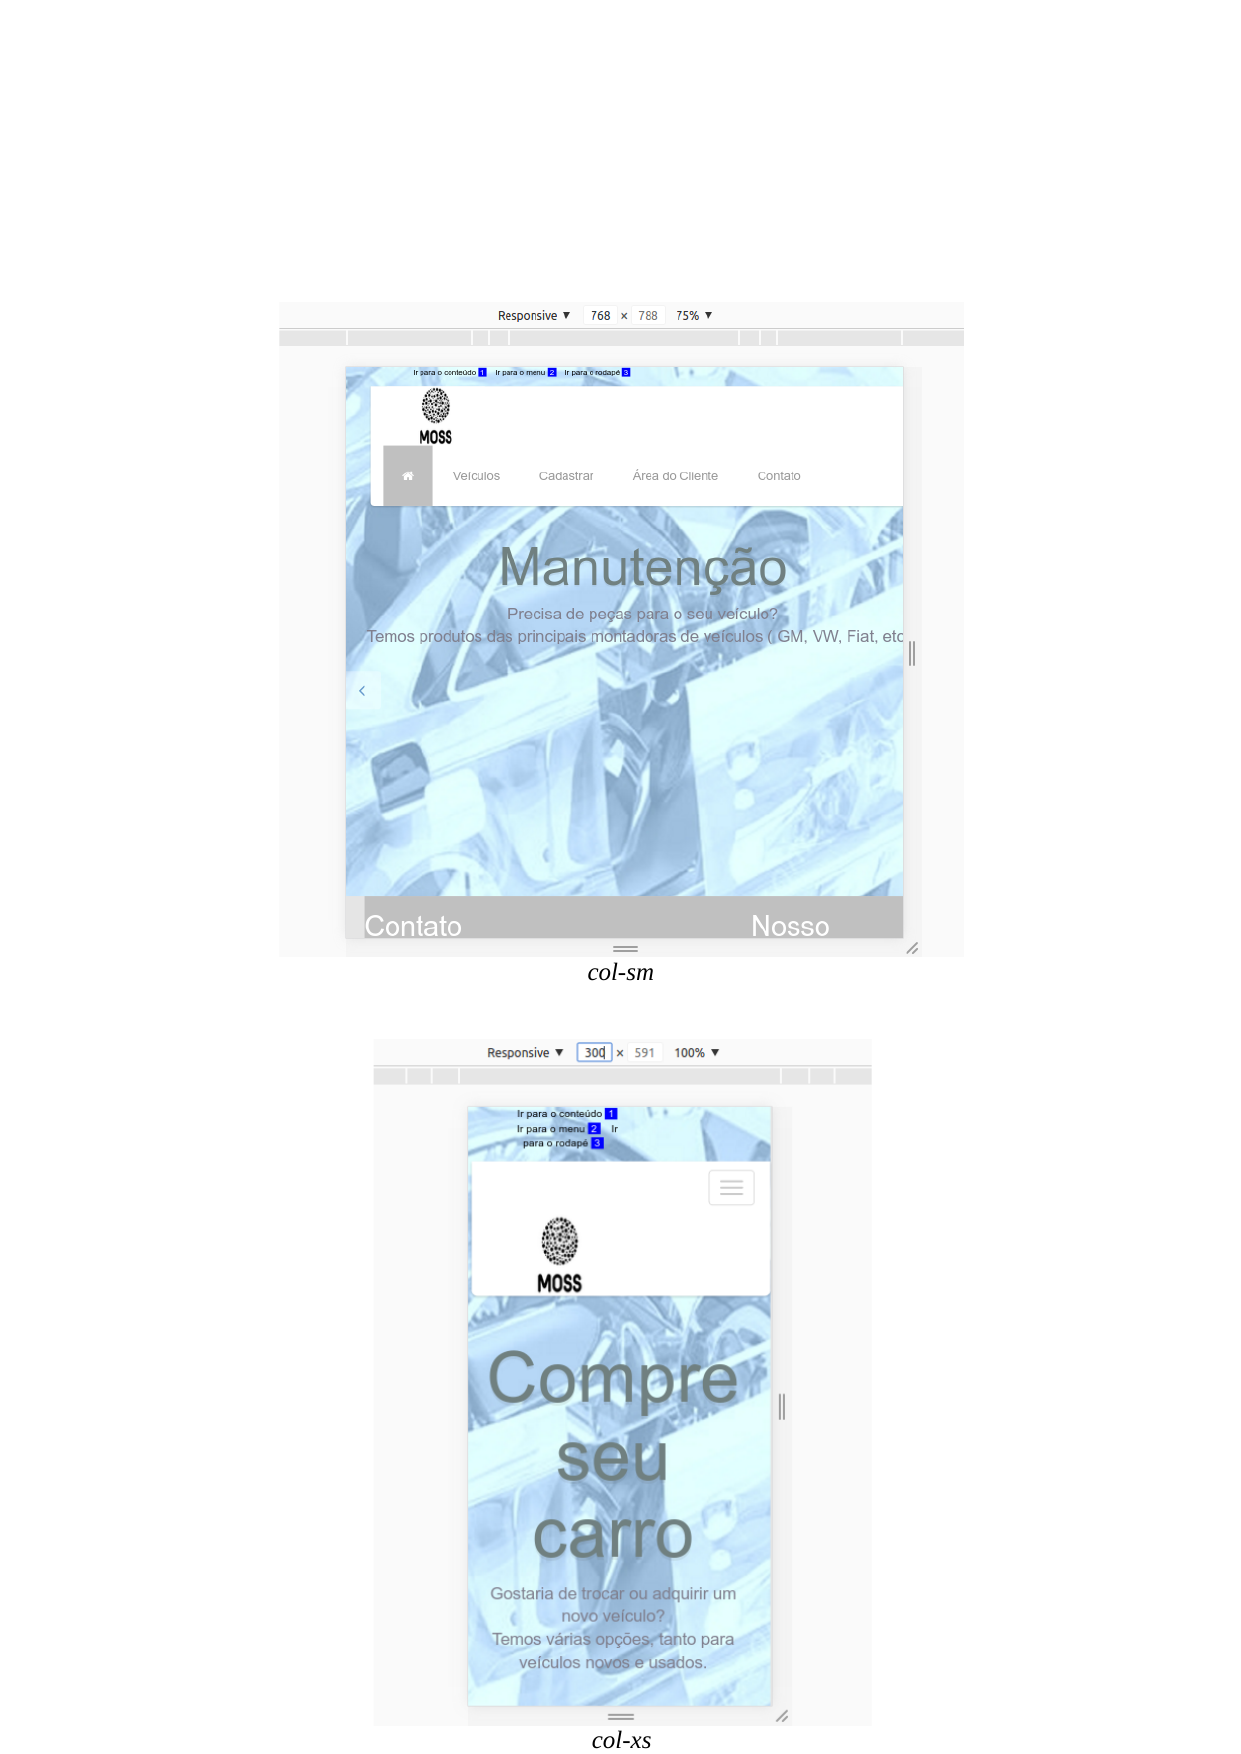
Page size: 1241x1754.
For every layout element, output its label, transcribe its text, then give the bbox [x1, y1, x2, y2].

text col-xs [373, 1726, 872, 1754]
picture [279, 302, 964, 957]
picture [373, 1039, 872, 1726]
text col-sm [279, 957, 964, 986]
